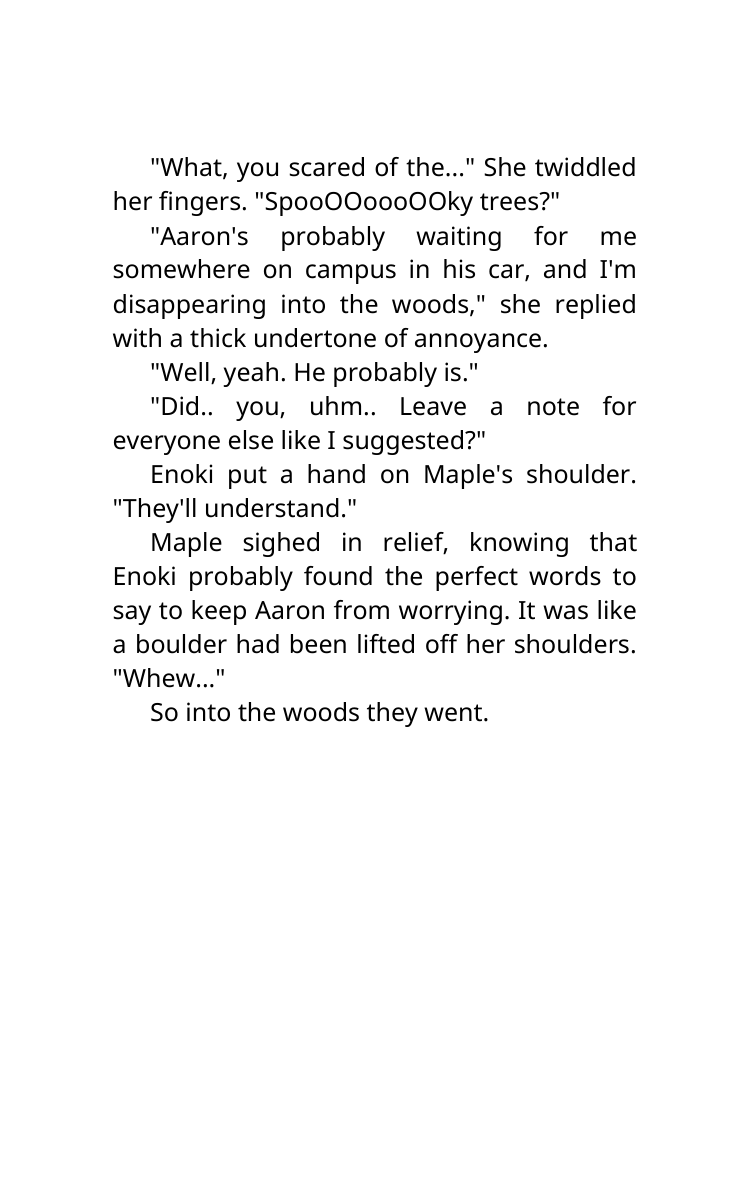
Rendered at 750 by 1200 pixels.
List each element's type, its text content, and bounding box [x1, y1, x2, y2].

text "Well, yeah. He probably is." [112, 354, 637, 388]
text Maple sighed in relief, knowing that Enoki probably found the perfect words to say to keep Aaron from worrying. It was like a boulder had been lifted off her shoulders. "Whew..." [112, 525, 637, 695]
text Enoki put a hand on Maple's shoulder. "They'll understand." [112, 457, 637, 525]
text "Did.. you, uhm.. Leave a note for everyone else like I suggested?" [112, 388, 637, 457]
text "What, you scared of the..." She twiddled her fingers. "SpooOOoooOOky trees?" [112, 150, 637, 218]
text "Aaron's probably waiting for me somewhere on campus in his car, and I'm disappearing into the woods," she replied with a thick undertone of annoyance. [112, 218, 637, 354]
text So into the woods they went. [112, 695, 637, 729]
